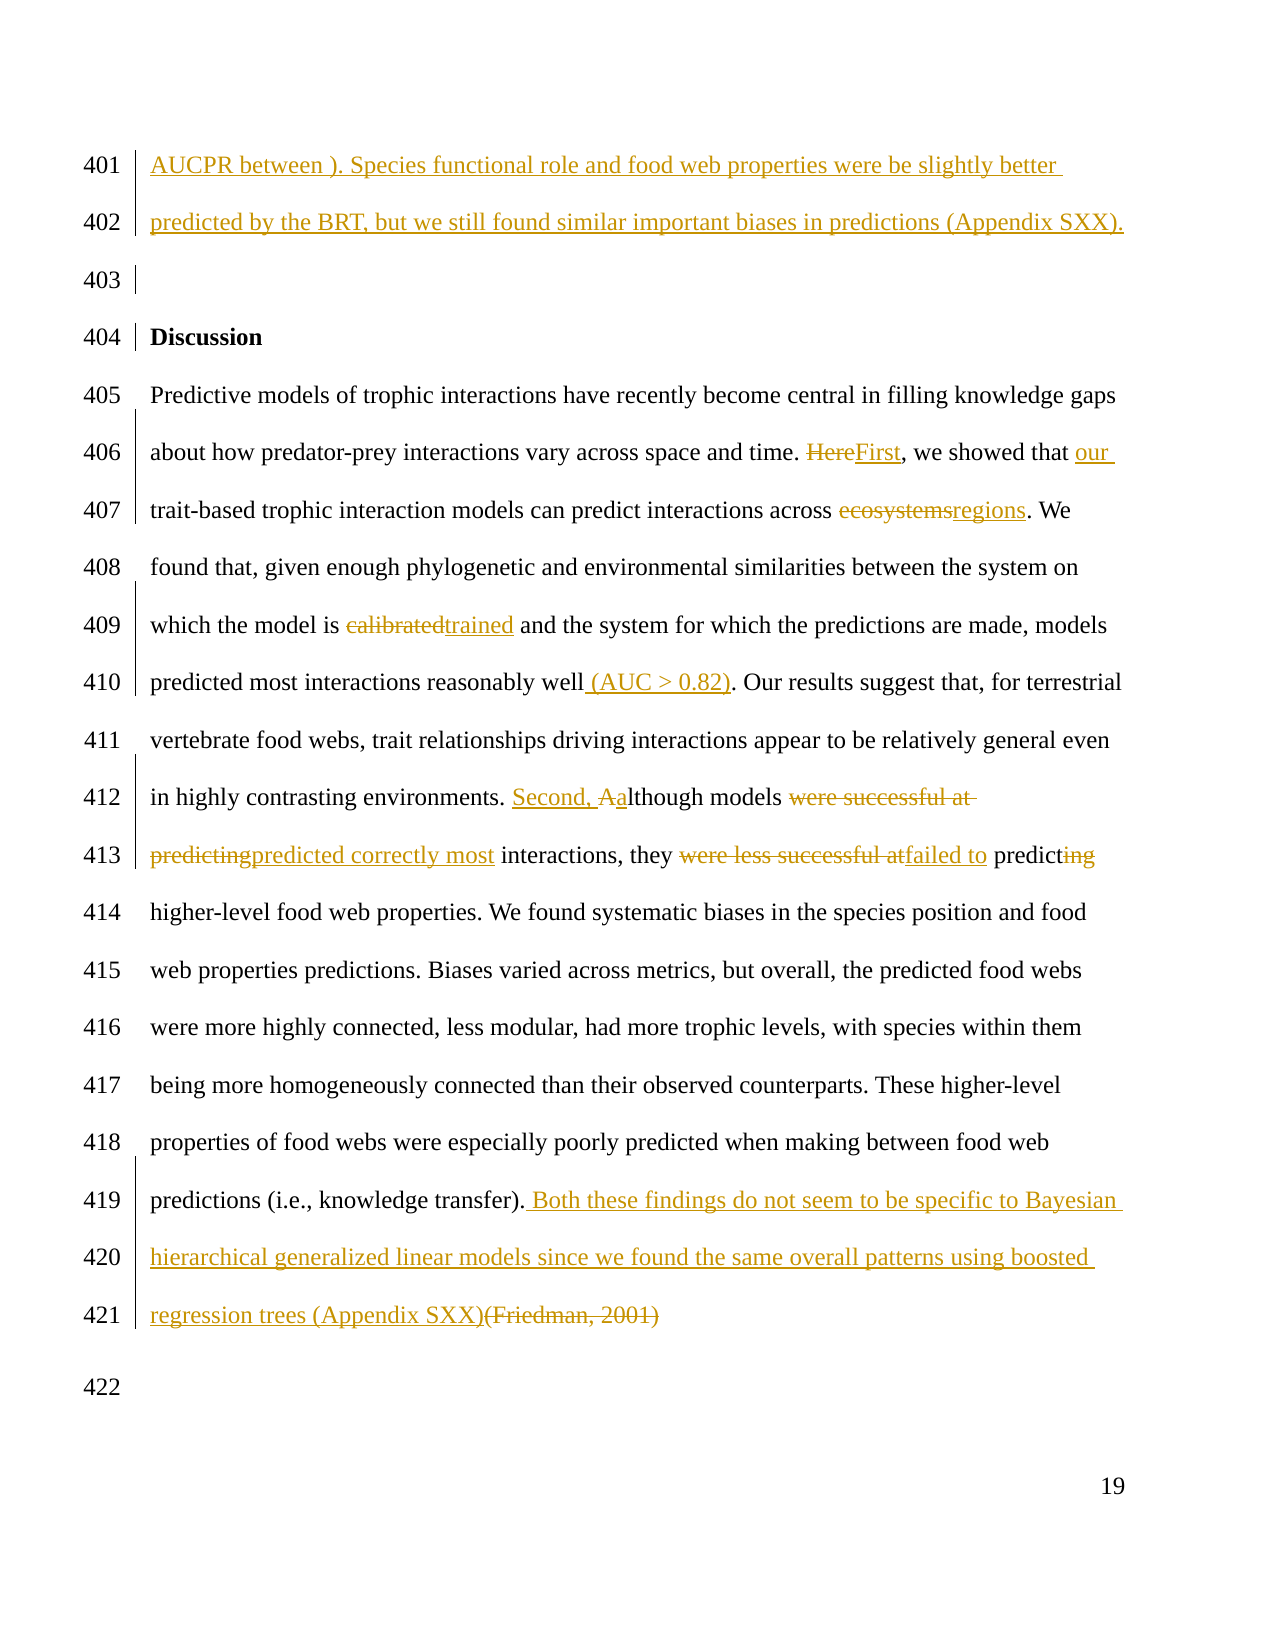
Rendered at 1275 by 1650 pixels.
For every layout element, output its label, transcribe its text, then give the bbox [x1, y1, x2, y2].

text AUCPR between ). Species functional role and food web properties were be slightly better predicted by the BRT, but we still found similar important biases in predictions (Appendix SXX). [150, 150, 1125, 236]
text Discussion [150, 322, 1125, 351]
text Predictive models of trophic interactions have recently become central in filling knowledge gaps about how predator-prey interactions vary across space and time. First, we showed that our trait-based trophic interaction models can predict interactions across regions. We found that, given enough phylogenetic and environmental similarities between the system on which the model is trained and the system for which the predictions are made, models predicted most interactions reasonably well (AUC > 0.82). Our results suggest that, for terrestrial vertebrate food webs, trait relationships driving interactions appear to be relatively general even in highly contrasting environments. Second, although models predicted correctly most interactions, they failed to predict higher-level food web properties. We found systematic biases in the species position and food web properties predictions. Biases varied across metrics, but overall, the predicted food webs were more highly connected, less modular, had more trophic levels, with species within them being more homogeneously connected than their observed counterparts. These higher-level properties of food webs were especially poorly predicted when making between food web predictions (i.e., knowledge transfer). Both these findings do not seem to be specific to Bayesian hierarchical generalized linear models since we found the same overall patterns using boosted regression trees (Appendix SXX) [150, 380, 1125, 1329]
